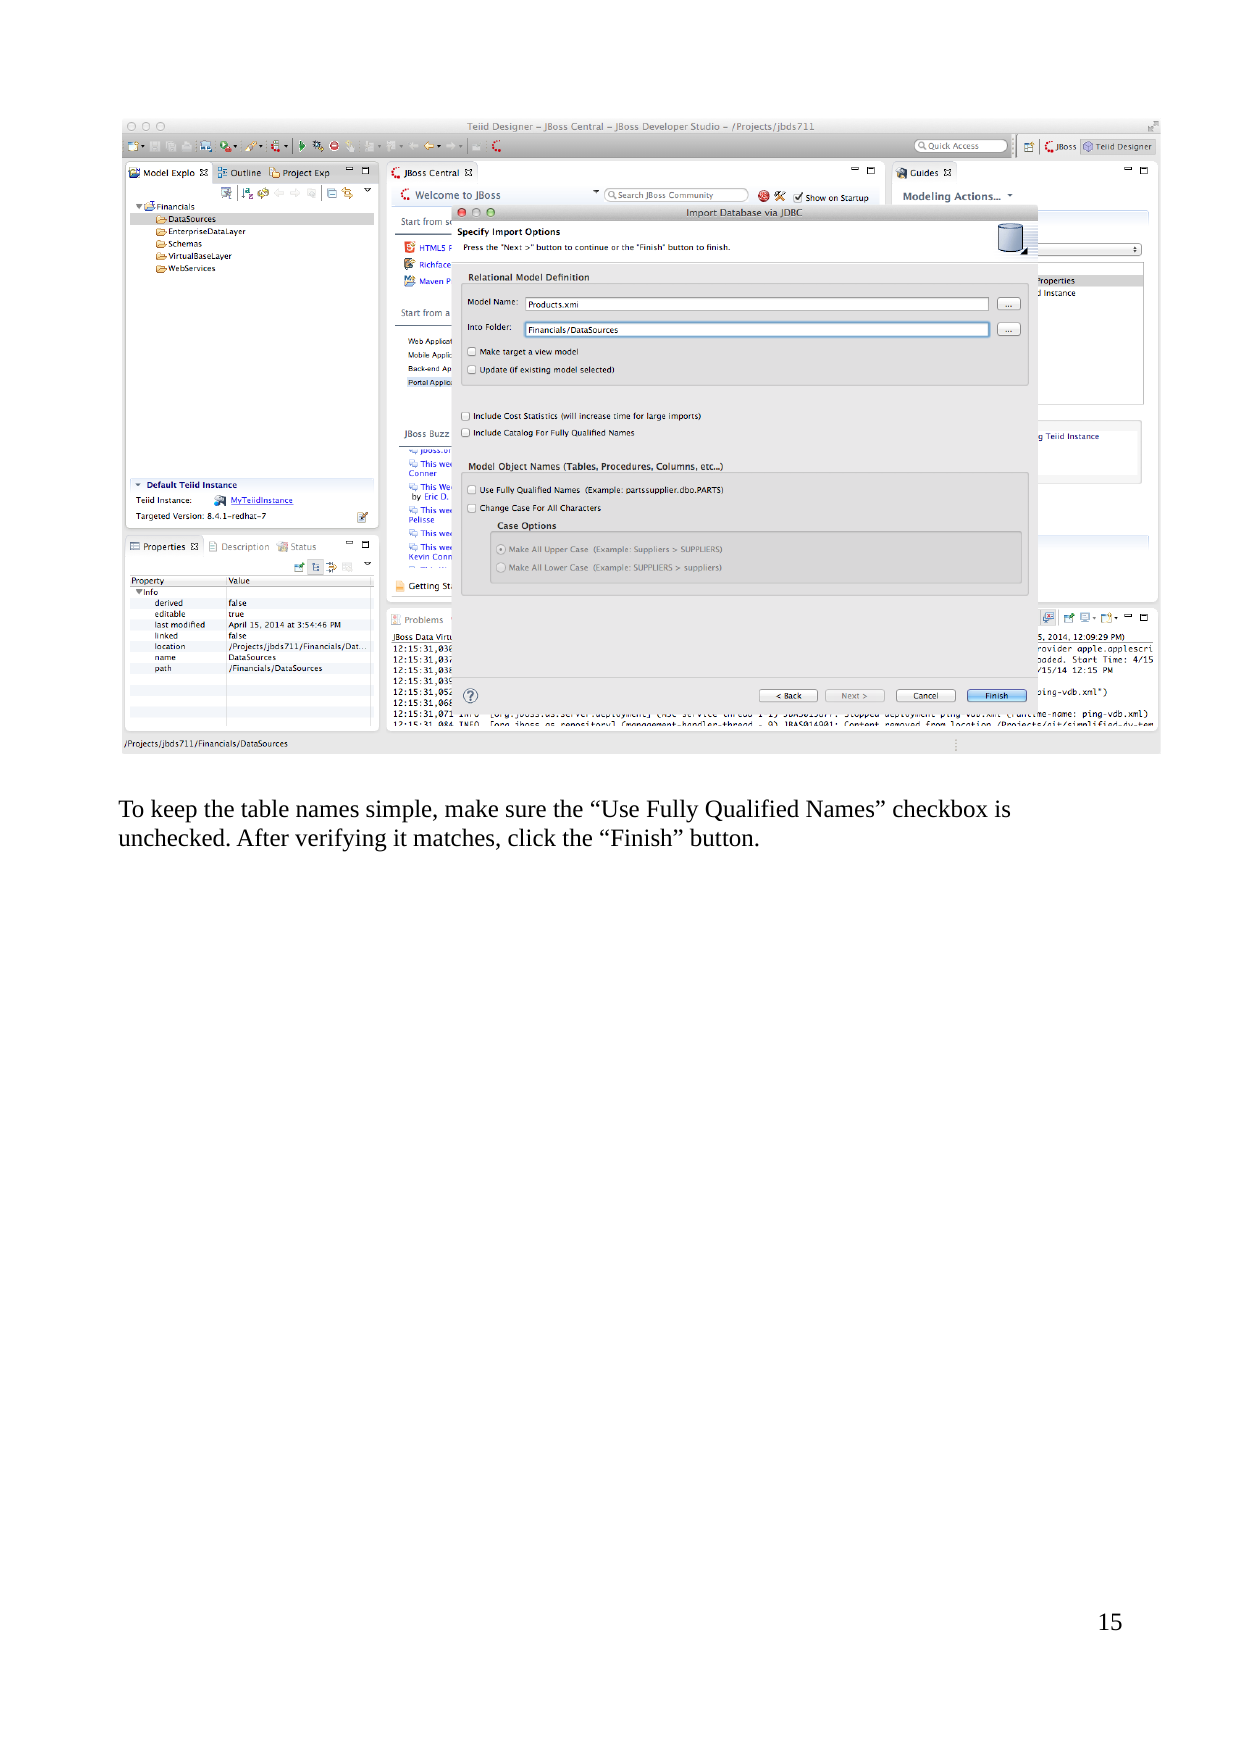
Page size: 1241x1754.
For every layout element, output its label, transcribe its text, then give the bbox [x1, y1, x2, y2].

picture [122, 118, 1161, 754]
text To keep the table names simple, make sure the “Use Fully Qualified Names” checkbox is unchecked. After verifying it matches, click the “Finish” button. [118, 794, 1122, 852]
